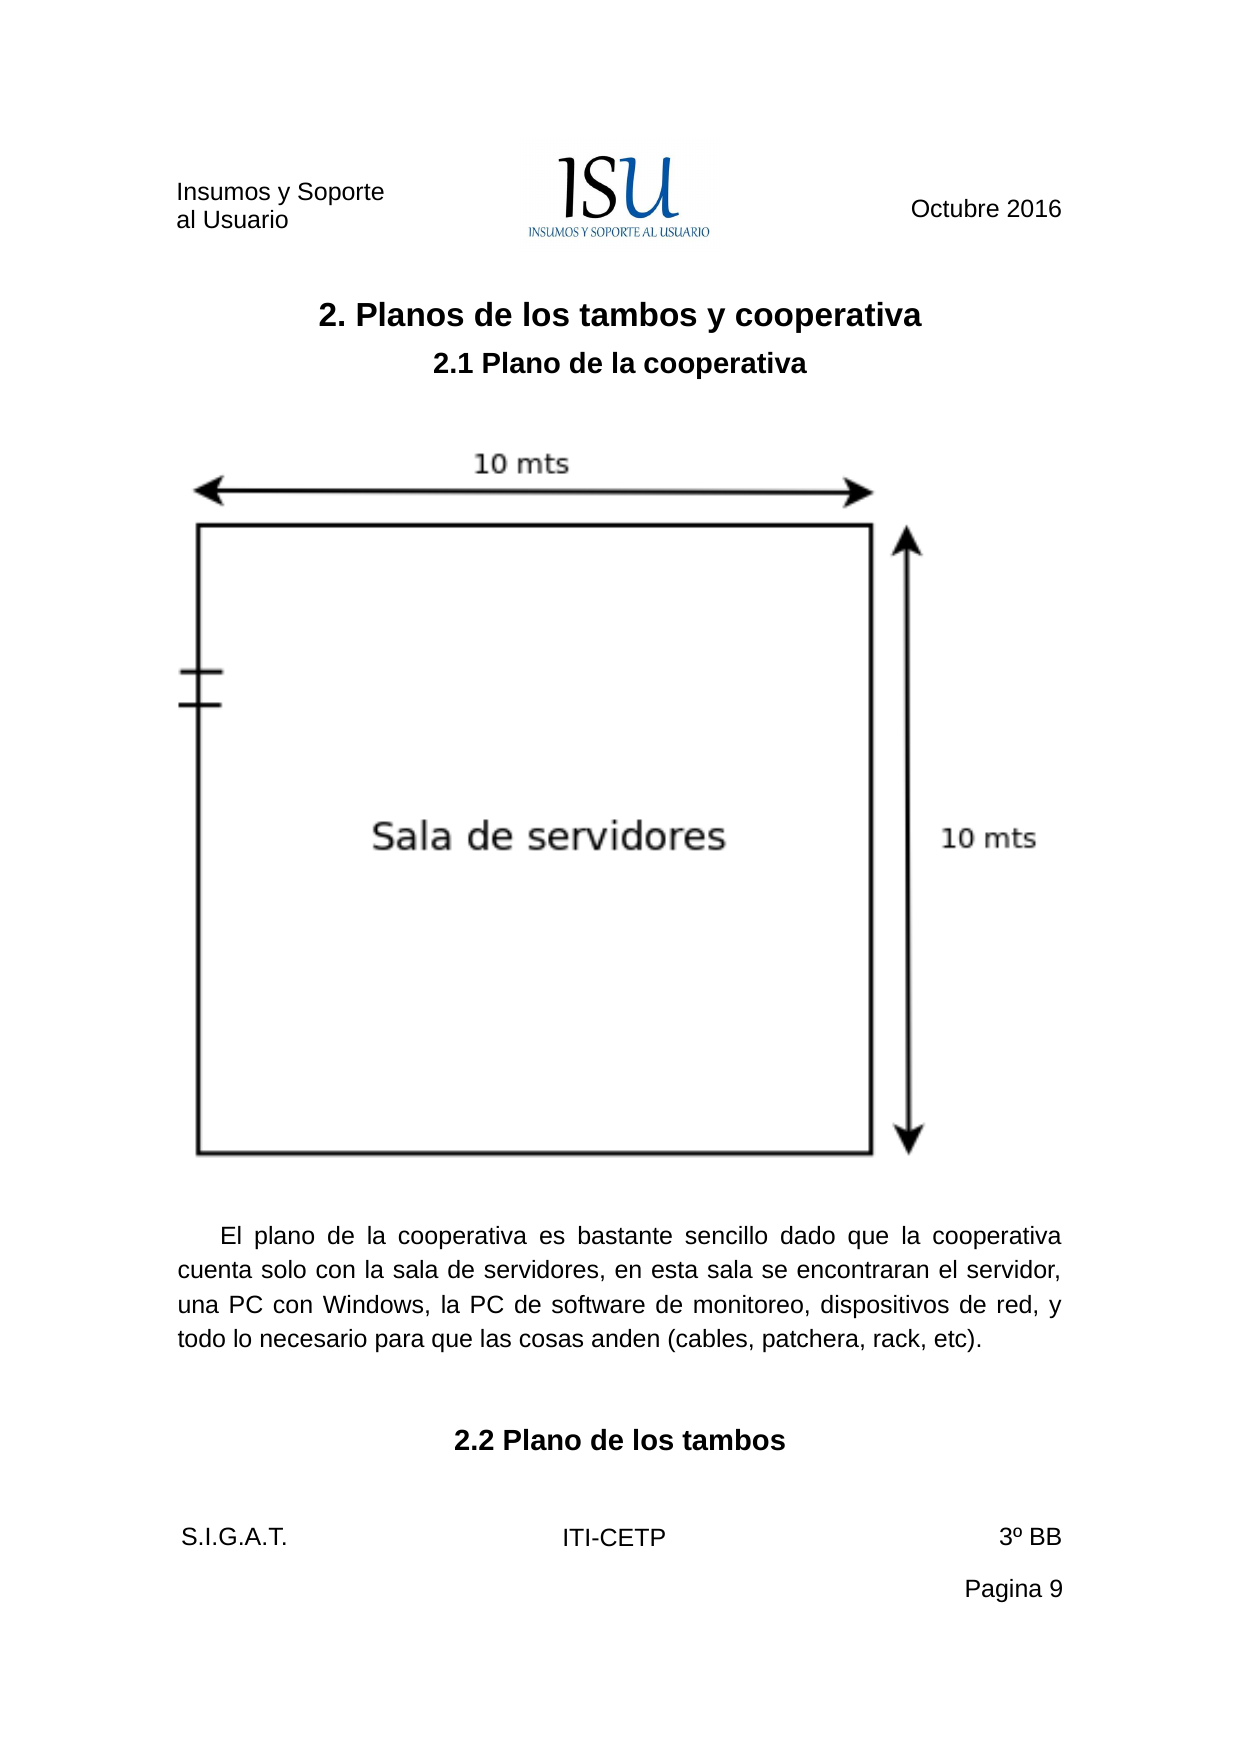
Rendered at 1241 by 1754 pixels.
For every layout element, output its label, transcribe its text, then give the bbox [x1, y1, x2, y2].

text El plano de la cooperativa es bastante sencillo dado que la cooperativa cuenta solo con la sala de servidores, en esta sala se encontraran el servidor, una PC con Windows, la PC de software de monitoreo, dispositivos de red, y todo lo necesario para que las cosas anden (cables, patchera, rack, etc). [177, 1221, 1063, 1353]
subtitle 2. Planos de los tambos y cooperativa [177, 295, 1063, 334]
picture [177, 422, 1063, 1160]
text 2.2 Plano de los tambos [177, 1423, 1063, 1456]
text 2.1 Plano de la cooperativa [177, 346, 1063, 380]
picture [517, 138, 723, 252]
